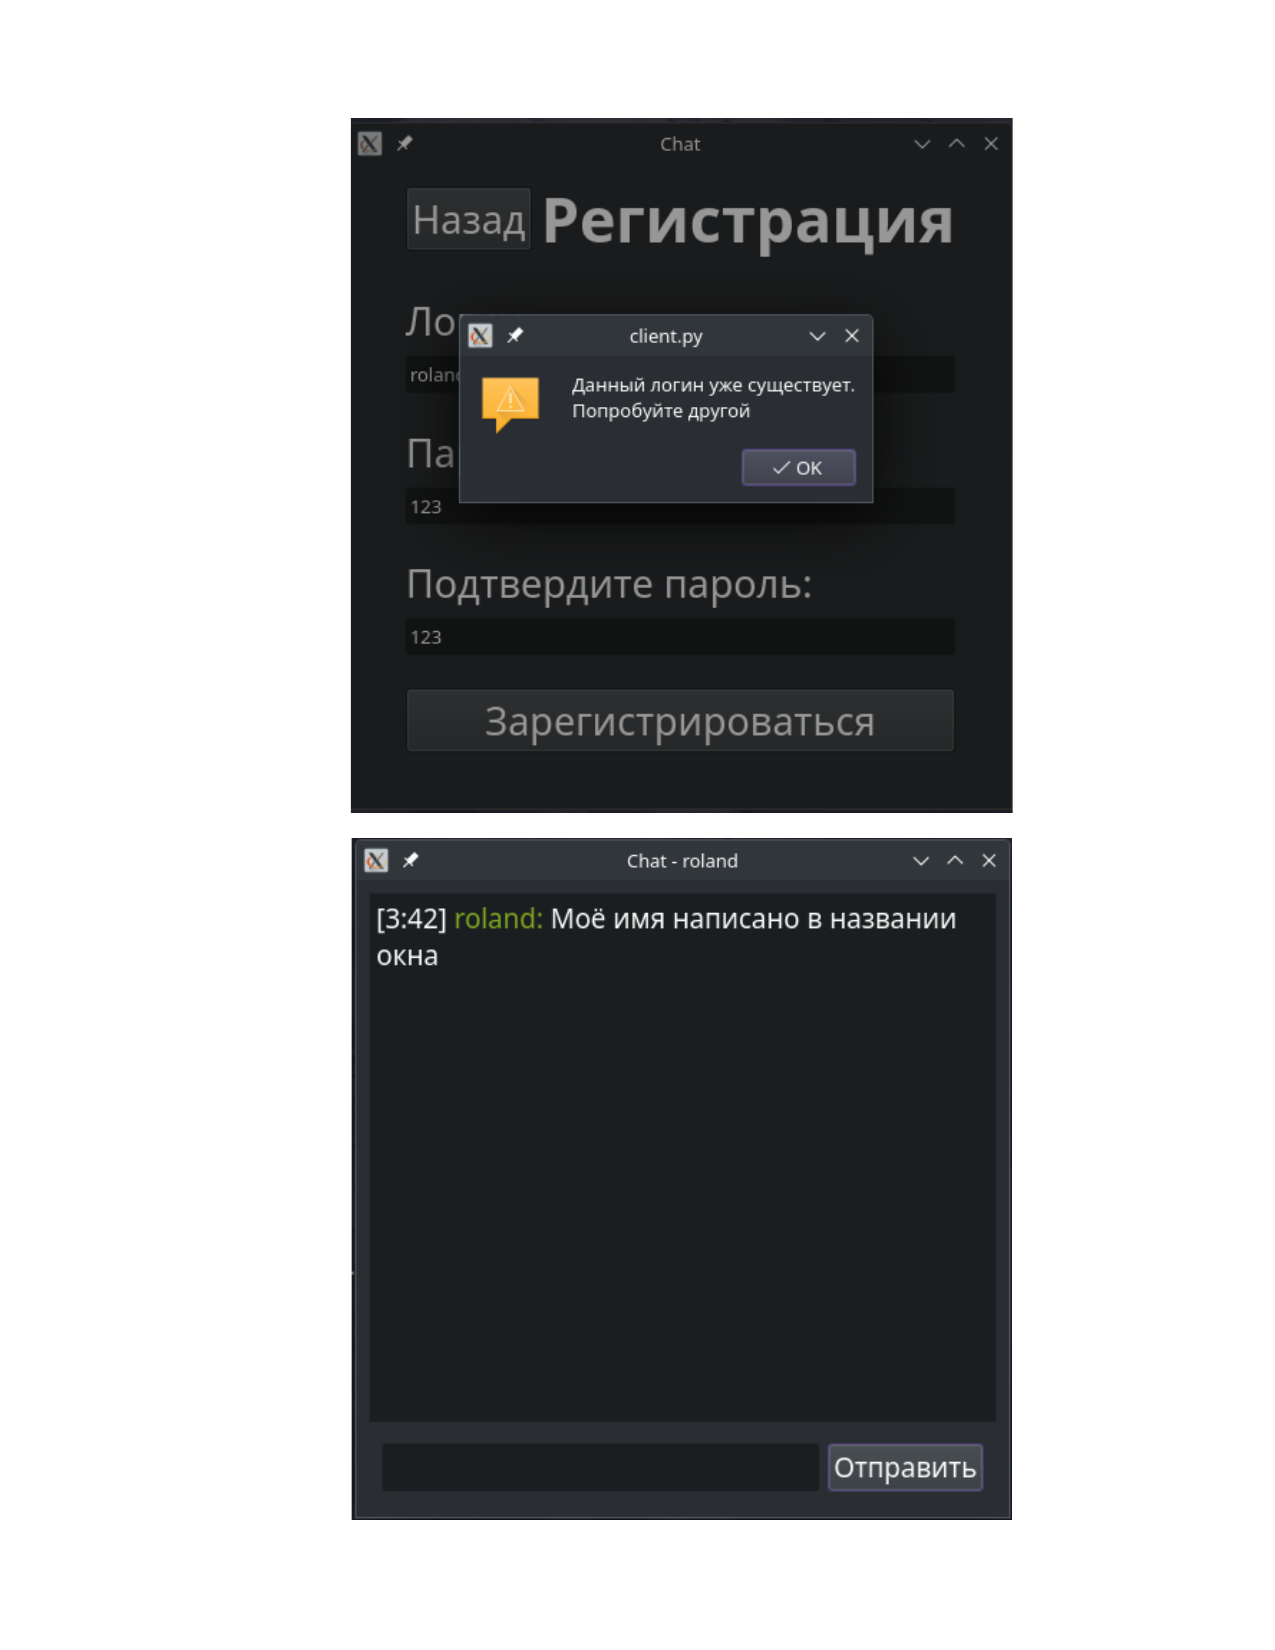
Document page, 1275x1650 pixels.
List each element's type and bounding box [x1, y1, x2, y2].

picture [350, 118, 1013, 813]
picture [351, 838, 1012, 1520]
